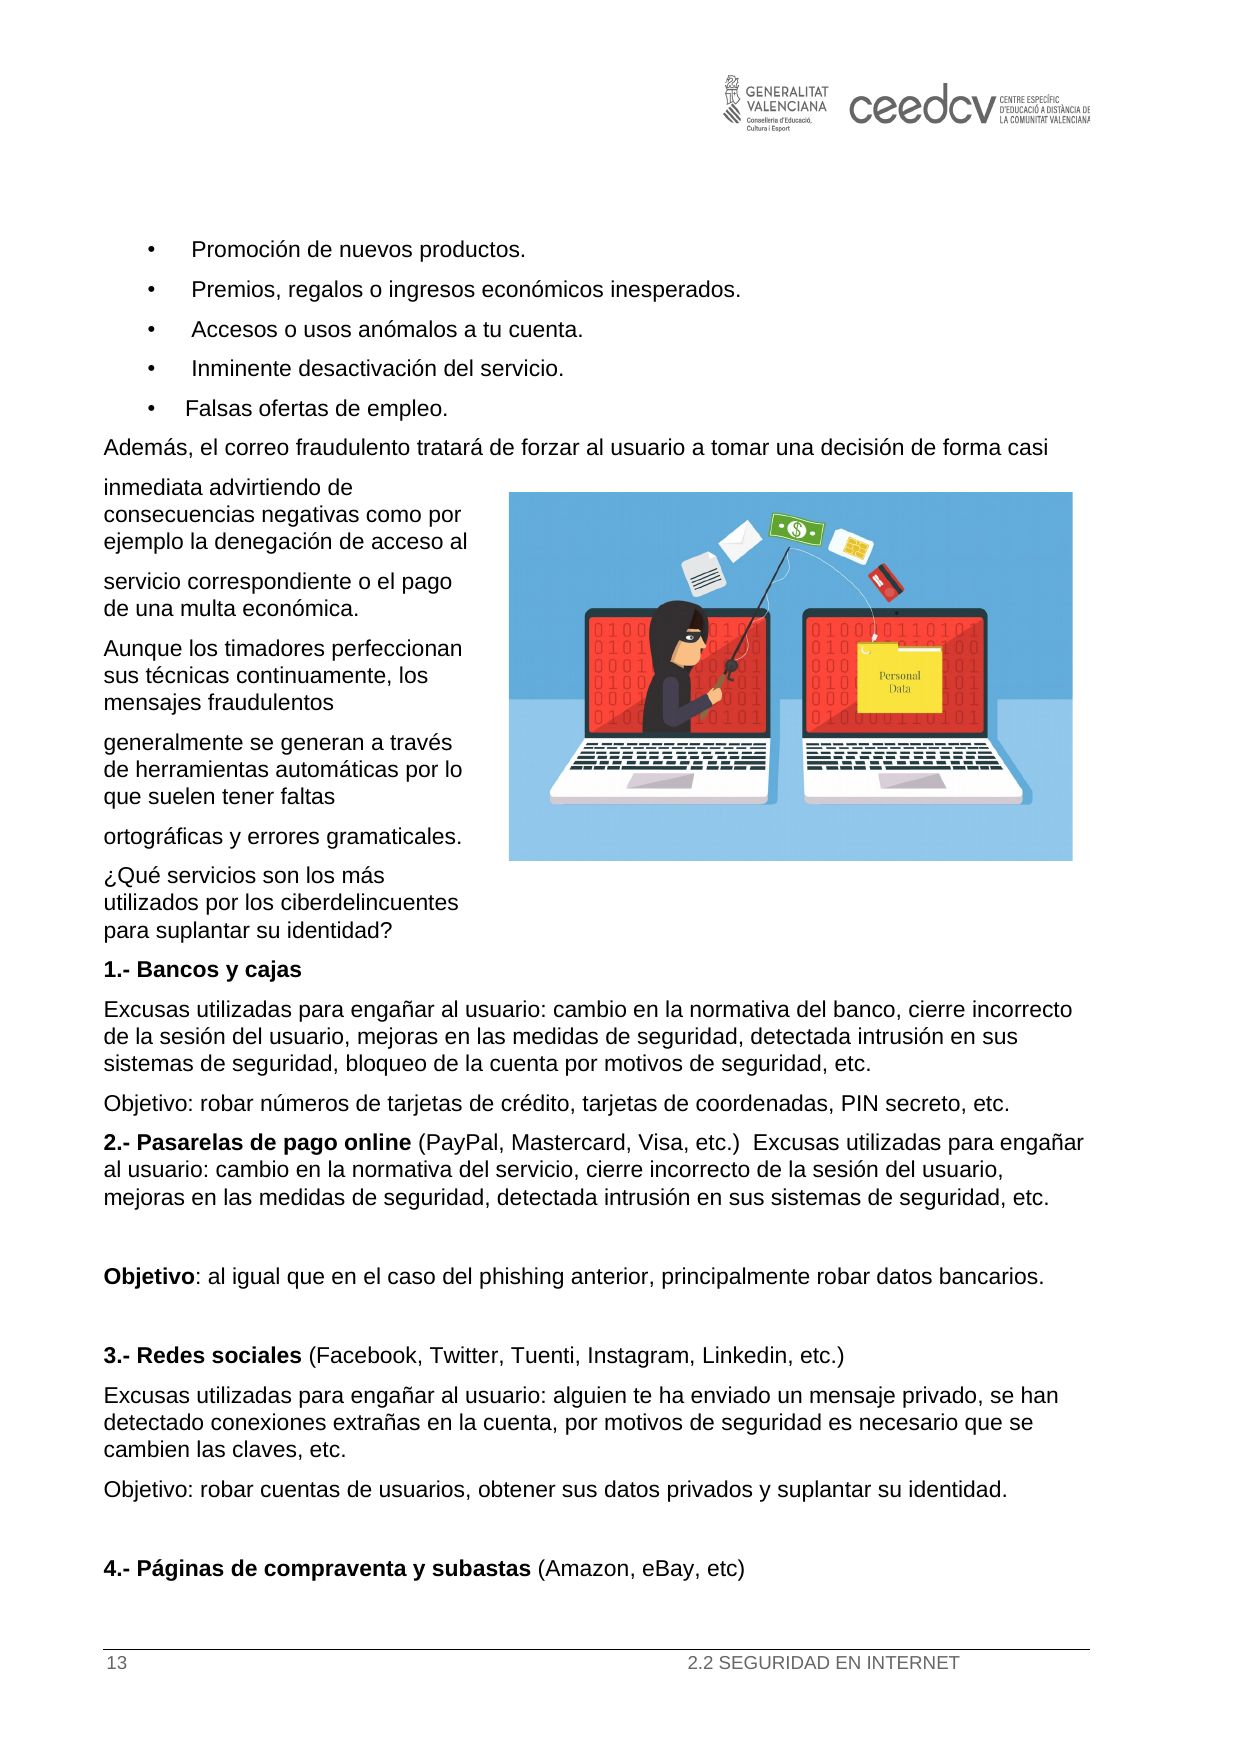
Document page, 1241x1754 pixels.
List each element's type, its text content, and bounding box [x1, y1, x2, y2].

list Promoción de nuevos productos. [147, 236, 1090, 263]
text Objetivo: robar cuentas de usuarios, obtener sus datos privados y suplantar su identidad. [103, 1475, 1090, 1502]
text Aunque los timadores perfeccionan sus técnicas continuamente, los mensajes fraudulentos [103, 634, 508, 716]
text 2.- Pasarelas de pago online (PayPal, Mastercard, Visa, etc.) Excusas utilizadas para engañar al usuario: cambio en la normativa del servicio, cierre incorrecto de la sesión del usuario, mejoras en las medidas de seguridad, detectada intrusión en sus sistemas de seguridad, etc. [103, 1129, 1090, 1211]
list Accesos o usos anómalos a tu cuenta. [147, 315, 1090, 343]
picture [723, 75, 1091, 132]
text 1.- Bancos y cajas [103, 956, 1090, 983]
text Excusas utilizadas para engañar al usuario: alguien te ha enviado un mensaje privado, se han detectado conexiones extrañas en la cuenta, por motivos de seguridad es necesario que se cambien las claves, etc. [103, 1381, 1090, 1463]
list Inminente desactivación del servicio. [147, 355, 1090, 382]
text Objetivo: robar números de tarjetas de crédito, tarjetas de coordenadas, PIN secreto, etc. [103, 1089, 1090, 1117]
list Falsas ofertas de empleo. [147, 394, 1090, 422]
text Además, el correo fraudulento tratará de forzar al usuario a tomar una decisión de forma casi [103, 434, 1090, 461]
list Premios, regalos o ingresos económicos inesperados. [147, 276, 1090, 303]
text Objetivo: al igual que en el caso del phishing anterior, principalmente robar datos bancarios. [103, 1263, 1090, 1290]
text ¿Qué servicios son los más utilizados por los ciberdelincuentes para suplantar su identidad? [103, 862, 1090, 943]
text ortográficas y errores gramaticales. [103, 822, 508, 849]
picture [508, 492, 1073, 861]
text generalmente se generan a través de herramientas automáticas por lo que suelen tener faltas [103, 728, 508, 810]
text servicio correspondiente o el pago de una multa económica. [103, 568, 508, 622]
text Excusas utilizadas para engañar al usuario: cambio en la normativa del banco, cierre incorrecto de la sesión del usuario, mejoras en las medidas de seguridad, detectada intrusión en sus sistemas de seguridad, bloqueo de la cuenta por motivos de seguridad, etc. [103, 996, 1090, 1077]
text inmediata advirtiendo de consecuencias negativas como por ejemplo la denegación de acceso al [103, 474, 1090, 555]
text 3.- Redes sociales (Facebook, Twitter, Tuenti, Instagram, Linkedin, etc.) [103, 1342, 1090, 1369]
text 4.- Páginas de compraventa y subastas (Amazon, eBay, etc) [103, 1554, 1090, 1582]
